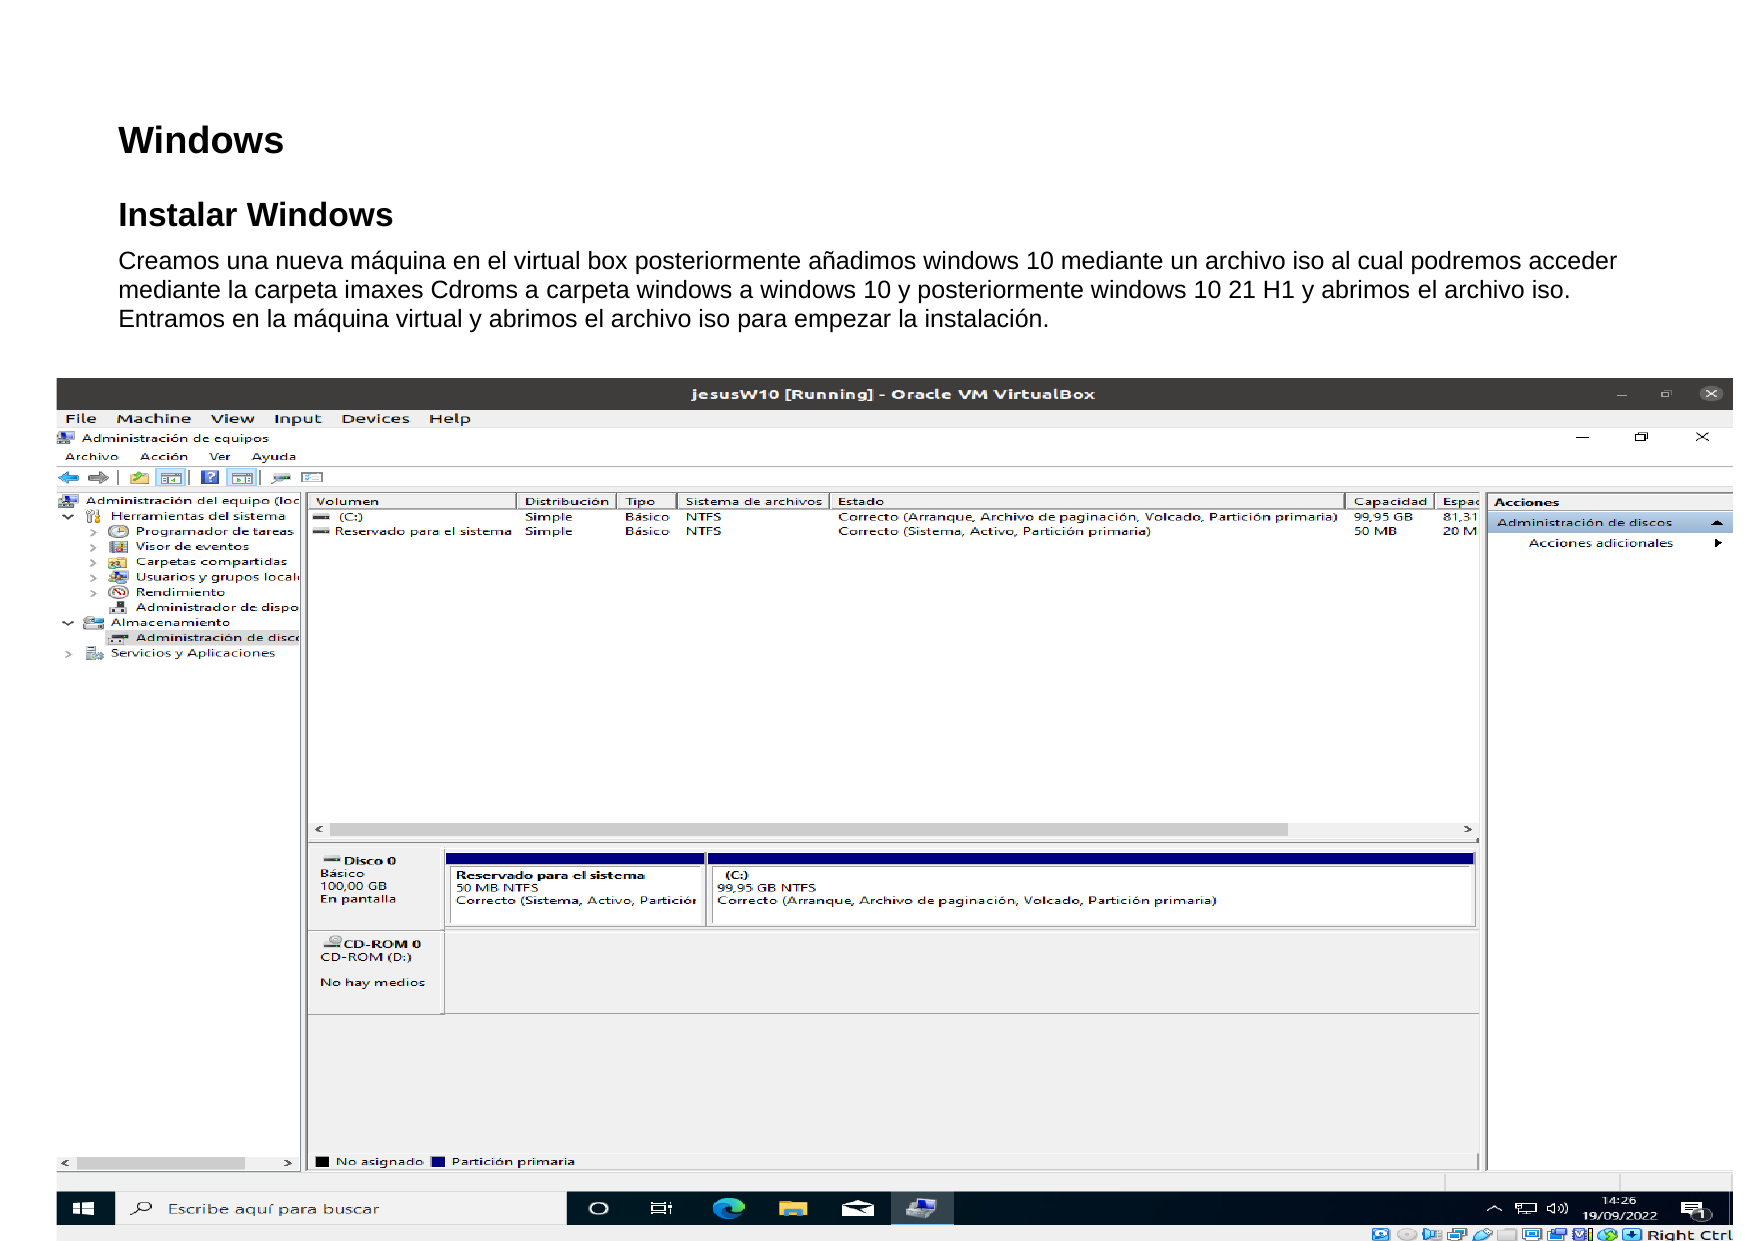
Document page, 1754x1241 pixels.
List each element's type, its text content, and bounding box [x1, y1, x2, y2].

picture [56, 378, 1733, 1241]
subtitle Windows [118, 118, 1636, 162]
subtitle Instalar Windows [118, 195, 1636, 234]
text Creamos una nueva máquina en el virtual box posteriormente añadimos windows 10 mediante un archivo iso al cual podremos acceder mediante la carpeta imaxes Cdroms a carpeta windows a windows 10 y posteriormente windows 10 21 H1 y abrimos el archivo iso. Entramos en la máquina virtual y abrimos el archivo iso para empezar la instalación. [118, 246, 1636, 332]
